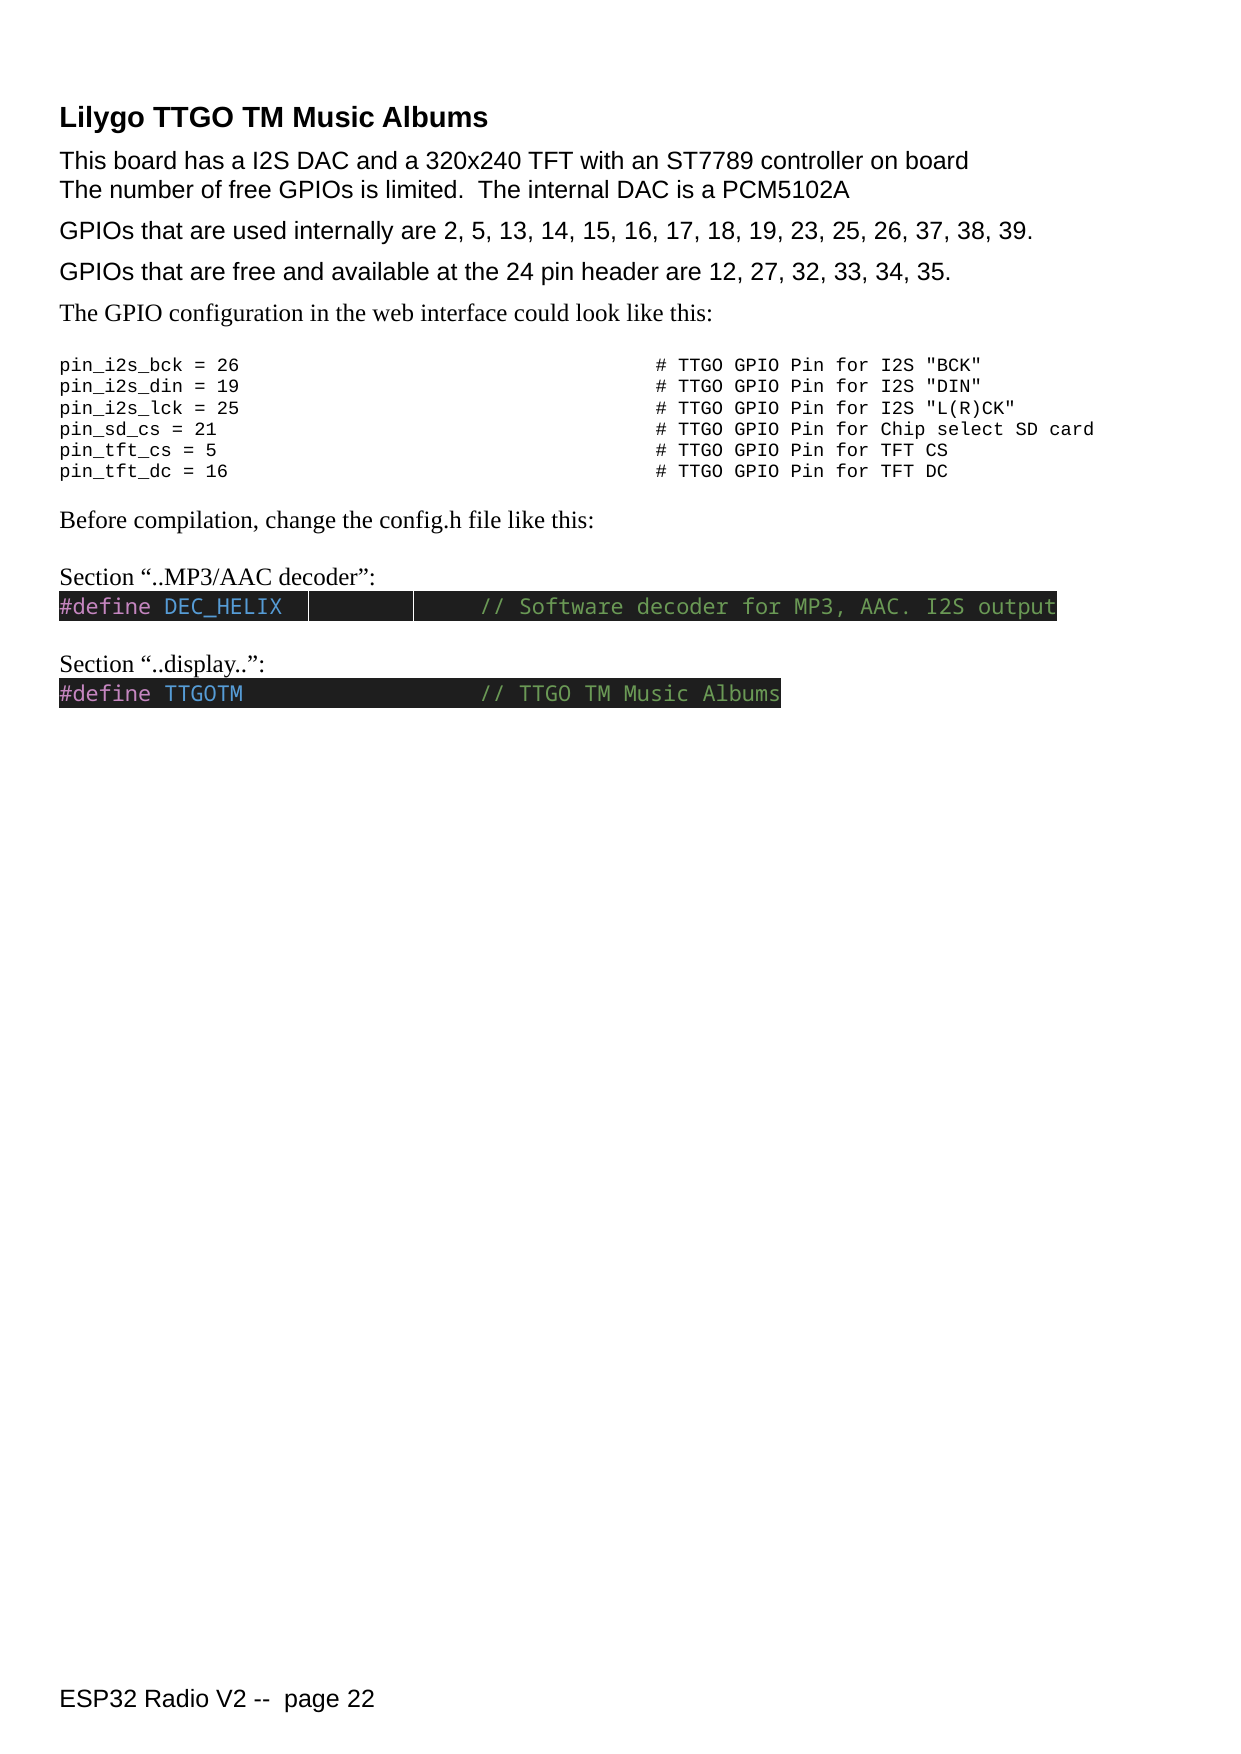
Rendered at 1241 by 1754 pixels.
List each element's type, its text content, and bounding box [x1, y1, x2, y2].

text GPIOs that are used internally are 2, 5, 13, 14, 15, 16, 17, 18, 19, 23, 25, 26, 37, 38, 39. [59, 216, 1181, 245]
text #define DEC_HELIX // Software decoder for MP3, AAC. I2S output [59, 591, 1181, 621]
text pin_i2s_lck = 25 # TTGO GPIO Pin for I2S "L(R)CK" [59, 398, 1181, 420]
text This board has a I2S DAC and a 320x240 TFT with an ST7789 controller on board The number of free GPIOs is limited. The internal DAC is a PCM5102A [59, 146, 1181, 203]
text Before compilation, change the config.h file like this: [59, 505, 1181, 533]
text pin_i2s_din = 19 # TTGO GPIO Pin for I2S "DIN" [59, 377, 1181, 398]
text pin_sd_cs = 21 # TTGO GPIO Pin for Chip select SD card [59, 420, 1181, 441]
text pin_tft_cs = 5 # TTGO GPIO Pin for TFT CS [59, 441, 1181, 462]
text Section “..display..”: [59, 649, 1181, 678]
text pin_tft_dc = 16 # TTGO GPIO Pin for TFT DC [59, 462, 1181, 483]
text The GPIO configuration in the web interface could look like this: [59, 298, 1181, 327]
text #define TTGOTM // TTGO TM Music Albums [59, 678, 1181, 708]
text pin_i2s_bck = 26 # TTGO GPIO Pin for I2S "BCK" [59, 356, 1181, 377]
text GPIOs that are free and available at the 24 pin header are 12, 27, 32, 33, 34, 35. [59, 257, 1181, 286]
text Section “..MP3/AAC decoder”: [59, 562, 1181, 591]
subtitle Lilygo TTGO TM Music Albums [59, 100, 1181, 133]
